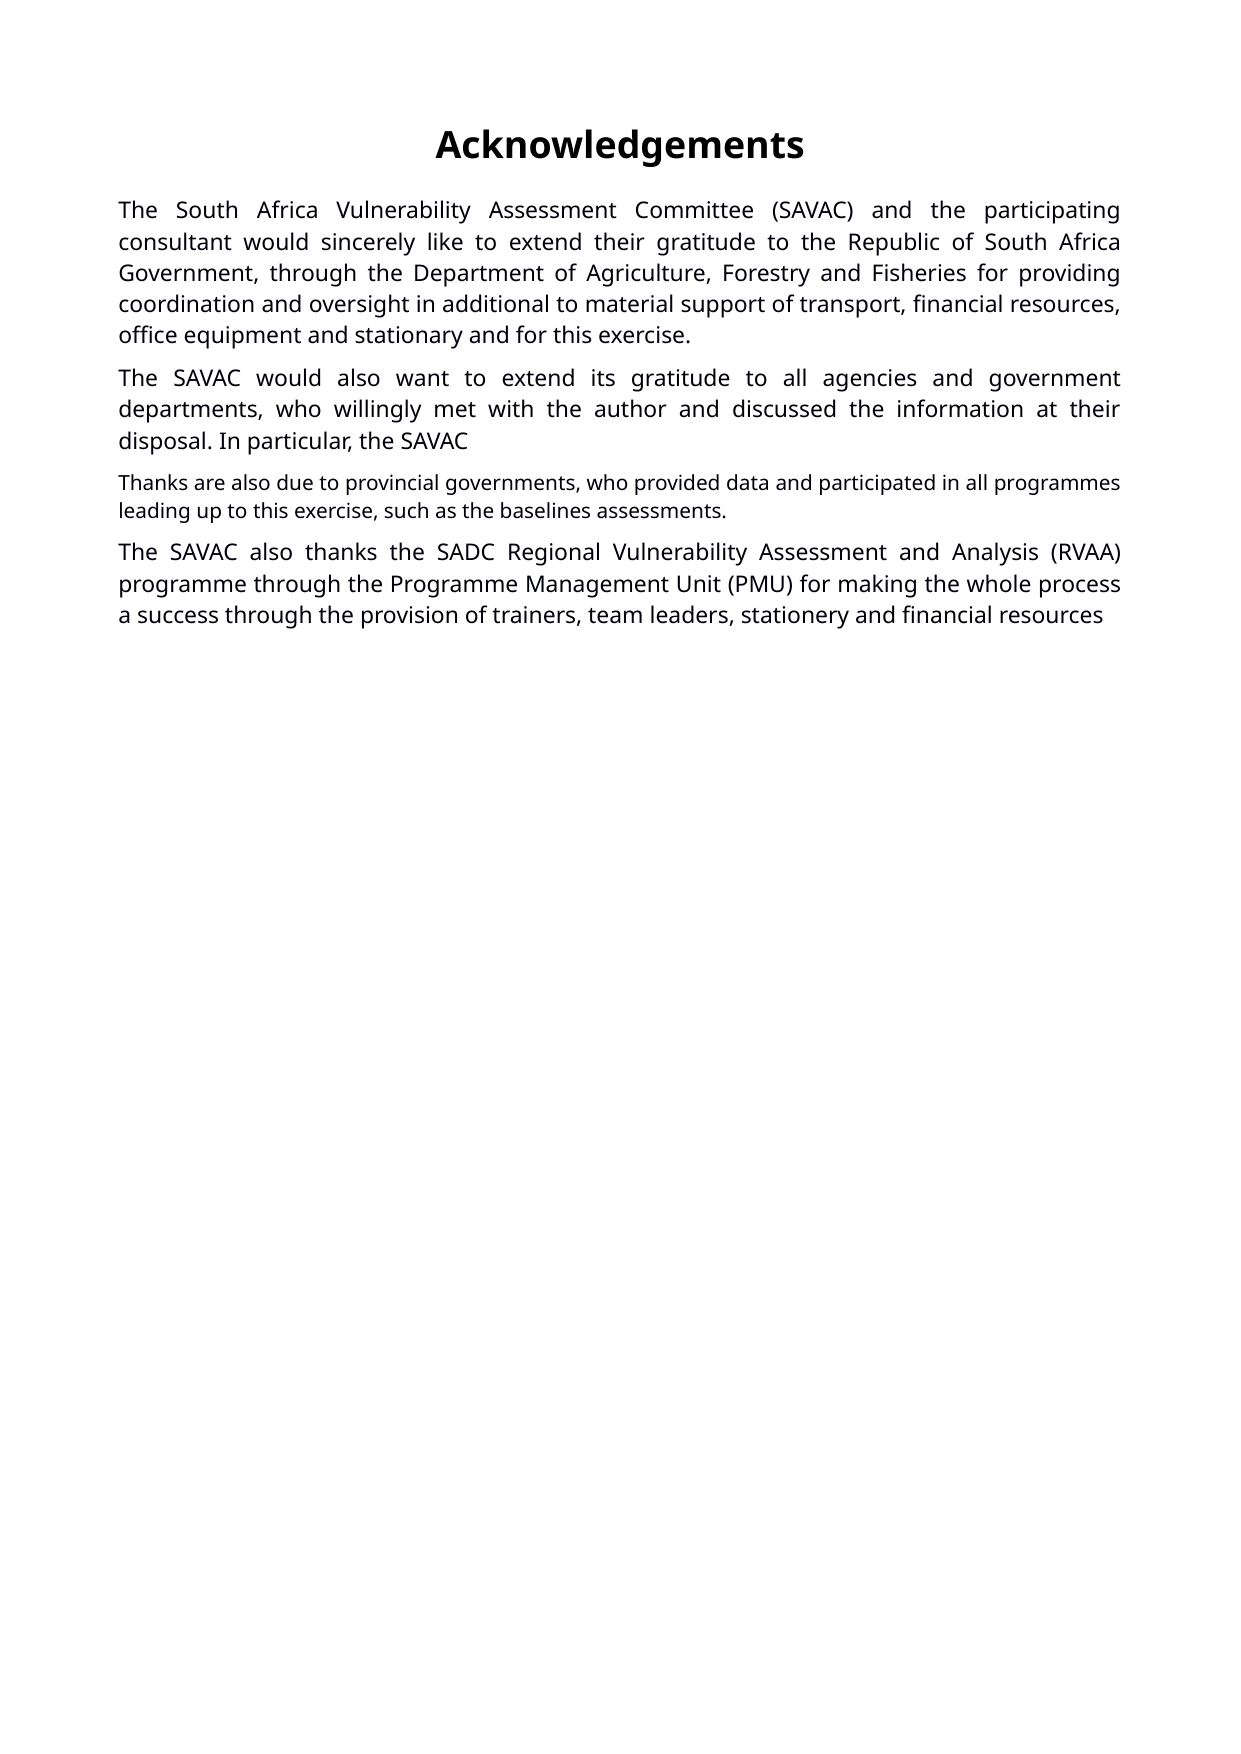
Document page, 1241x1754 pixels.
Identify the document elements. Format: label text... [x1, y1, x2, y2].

text The SAVAC would also want to extend its gratitude to all agencies and government departments, who willingly met with the author and discussed the information at their disposal. In particular, the SAVAC [118, 362, 1122, 456]
text The South Africa Vulnerability Assessment Committee (SAVAC) and the participating consultant would sincerely like to extend their gratitude to the Republic of South Africa Government, through the Department of Agriculture, Forestry and Fisheries for providing coordination and oversight in additional to material support of transport, financial resources, office equipment and stationary and for this exercise. [118, 194, 1122, 350]
text The SAVAC also thanks the SADC Regional Vulnerability Assessment and Analysis (RVAA) programme through the Programme Management Unit (PMU) for making the whole process a success through the provision of trainers, team leaders, stationery and financial resources [118, 536, 1122, 630]
subtitle Acknowledgements [118, 118, 1122, 169]
text Thanks are also due to provincial governments, who provided data and participated in all programmes leading up to this exercise, such as the baselines assessments. [118, 468, 1122, 524]
